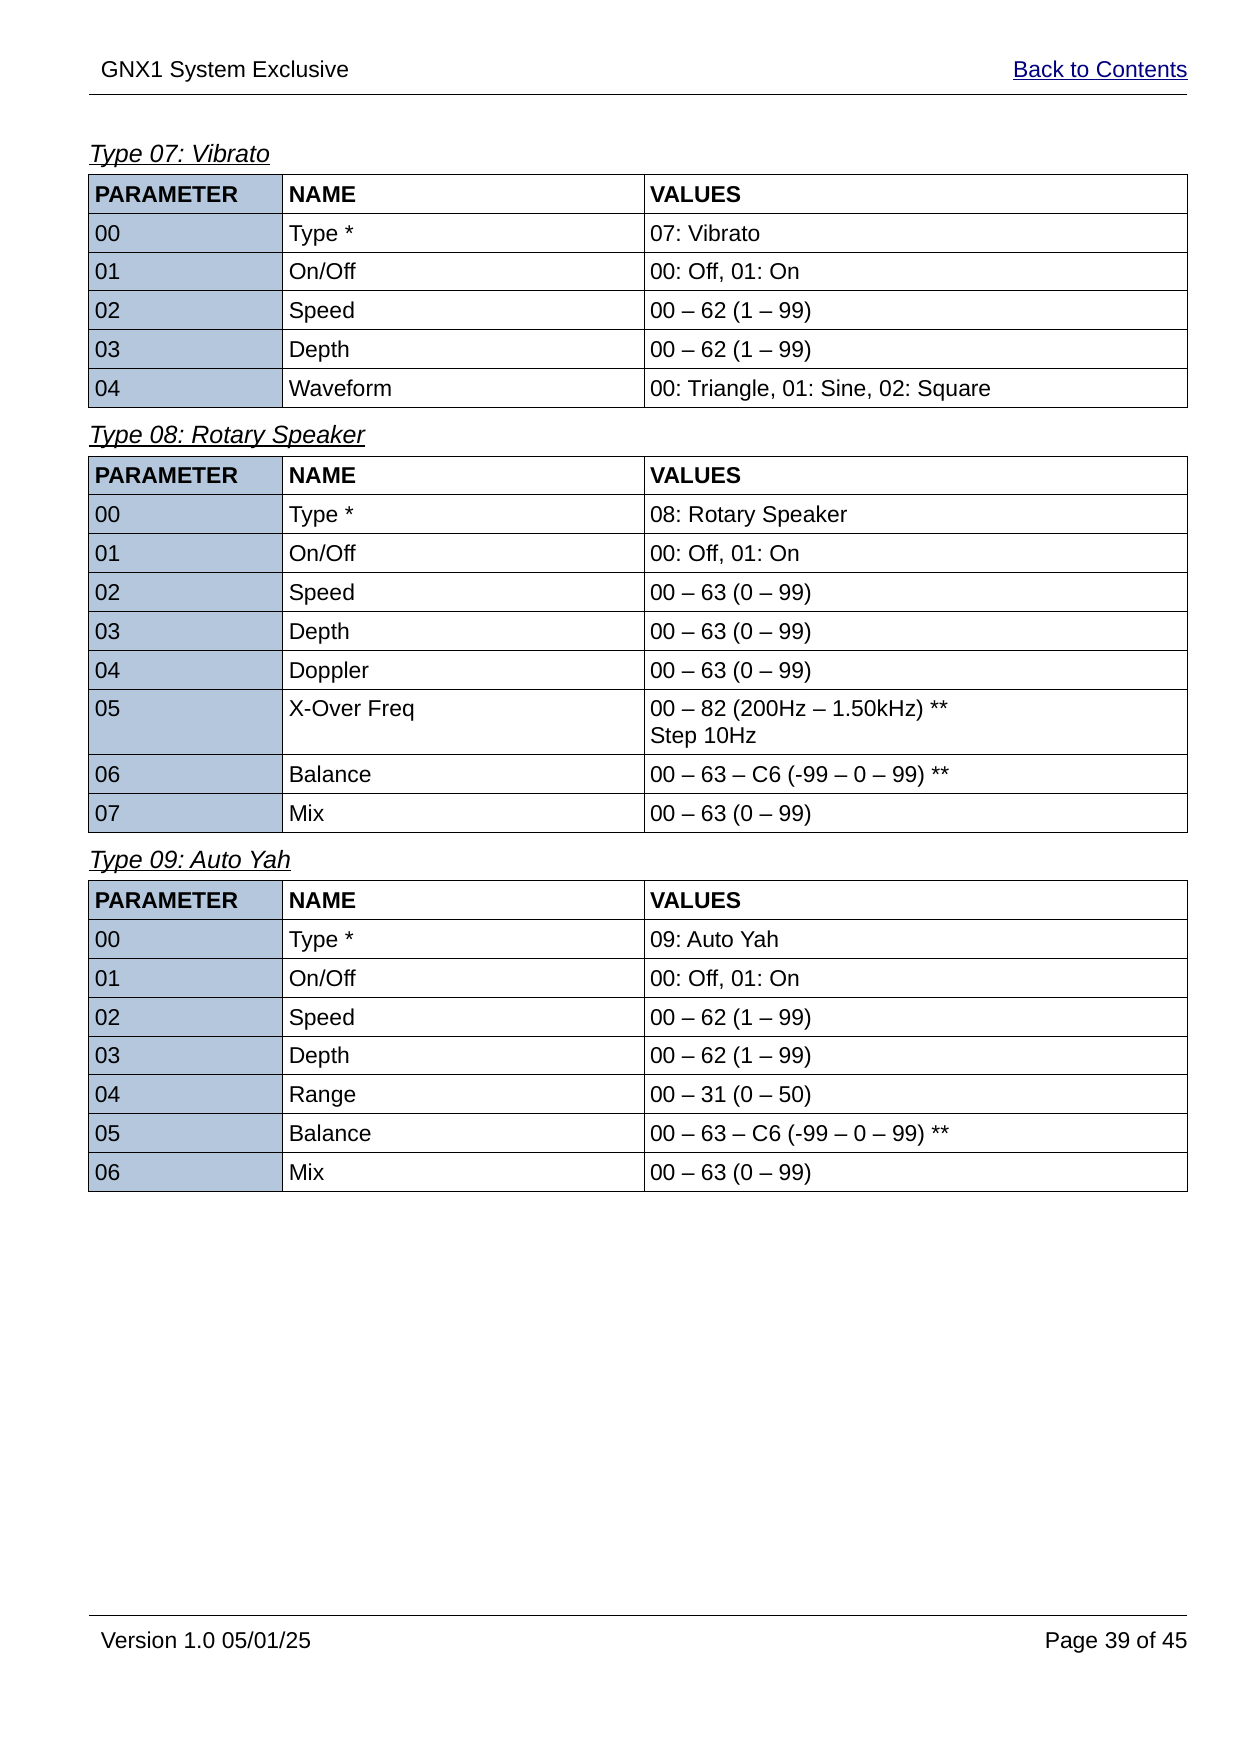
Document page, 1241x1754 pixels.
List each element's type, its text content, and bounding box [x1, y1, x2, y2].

table_header PARAMETER [89, 881, 282, 919]
table_cell 01 [89, 253, 282, 290]
table_cell Range [283, 1075, 644, 1113]
table_cell 00 – 31 (0 – 50) [645, 1075, 1187, 1113]
table_cell 07: Vibrato [645, 214, 1187, 252]
table_cell Speed [283, 291, 644, 329]
table_cell Balance [283, 1114, 644, 1152]
table_cell Type * [283, 214, 644, 252]
table_cell 09: Auto Yah [645, 920, 1187, 958]
table_cell 00 [89, 214, 282, 252]
table_cell 03 [89, 1037, 282, 1074]
table_cell On/Off [283, 534, 644, 572]
table_cell 00: Triangle, 01: Sine, 02: Square [645, 369, 1187, 407]
table_cell 01 [89, 959, 282, 997]
subtitle Type 08: Rotary Speaker [89, 421, 1187, 449]
table_cell 02 [89, 291, 282, 329]
table_cell 00 – 62 (1 – 99) [645, 330, 1187, 368]
table_cell 00 – 63 (0 – 99) [645, 1153, 1187, 1191]
table_cell 00 – 63 – C6 (-99 – 0 – 99) ** [645, 755, 1187, 793]
table_cell Balance [283, 755, 644, 793]
subtitle Type 07: Vibrato [89, 139, 1187, 168]
table_cell 03 [89, 612, 282, 650]
table_cell On/Off [283, 253, 644, 290]
table_cell 06 [89, 755, 282, 793]
table_header PARAMETER [89, 175, 282, 213]
table_cell 00 – 62 (1 – 99) [645, 291, 1187, 329]
table_cell Speed [283, 573, 644, 611]
table_cell 00 – 63 (0 – 99) [645, 612, 1187, 650]
table_cell 04 [89, 651, 282, 689]
table_cell 07 [89, 794, 282, 832]
table_cell 08: Rotary Speaker [645, 495, 1187, 533]
table_cell Doppler [283, 651, 644, 689]
table_cell 00: Off, 01: On [645, 534, 1187, 572]
table_cell Depth [283, 330, 644, 368]
table_cell 00 – 62 (1 – 99) [645, 1037, 1187, 1074]
table_cell Waveform [283, 369, 644, 407]
table_cell 00 – 82 (200Hz – 1.50kHz) ** Step 10Hz [645, 690, 1187, 754]
subtitle Type 09: Auto Yah [89, 845, 1187, 874]
table_cell Depth [283, 1037, 644, 1074]
table_cell X-Over Freq [283, 690, 644, 754]
table_cell 02 [89, 998, 282, 1036]
table_cell 01 [89, 534, 282, 572]
table_cell Speed [283, 998, 644, 1036]
table_cell 00: Off, 01: On [645, 959, 1187, 997]
table_cell 03 [89, 330, 282, 368]
table_header VALUES [645, 457, 1187, 494]
table_header NAME [283, 881, 644, 919]
table_header PARAMETER [89, 457, 282, 494]
table_header NAME [283, 457, 644, 494]
table_cell 00 [89, 495, 282, 533]
table_cell 04 [89, 369, 282, 407]
table_cell Mix [283, 1153, 644, 1191]
table_header VALUES [645, 175, 1187, 213]
table_cell 02 [89, 573, 282, 611]
table_cell 00 – 63 – C6 (-99 – 0 – 99) ** [645, 1114, 1187, 1152]
table_cell Type * [283, 920, 644, 958]
table_cell 00 – 63 (0 – 99) [645, 651, 1187, 689]
table_cell Depth [283, 612, 644, 650]
table_header VALUES [645, 881, 1187, 919]
table_cell Type * [283, 495, 644, 533]
table_cell 00 – 63 (0 – 99) [645, 573, 1187, 611]
table_header NAME [283, 175, 644, 213]
table_cell 05 [89, 690, 282, 754]
table_cell Mix [283, 794, 644, 832]
table_cell 04 [89, 1075, 282, 1113]
table_cell 00 [89, 920, 282, 958]
table_cell 06 [89, 1153, 282, 1191]
table_cell On/Off [283, 959, 644, 997]
table_cell 00 – 62 (1 – 99) [645, 998, 1187, 1036]
table_cell 00 – 63 (0 – 99) [645, 794, 1187, 832]
table_cell 00: Off, 01: On [645, 253, 1187, 290]
table_cell 05 [89, 1114, 282, 1152]
